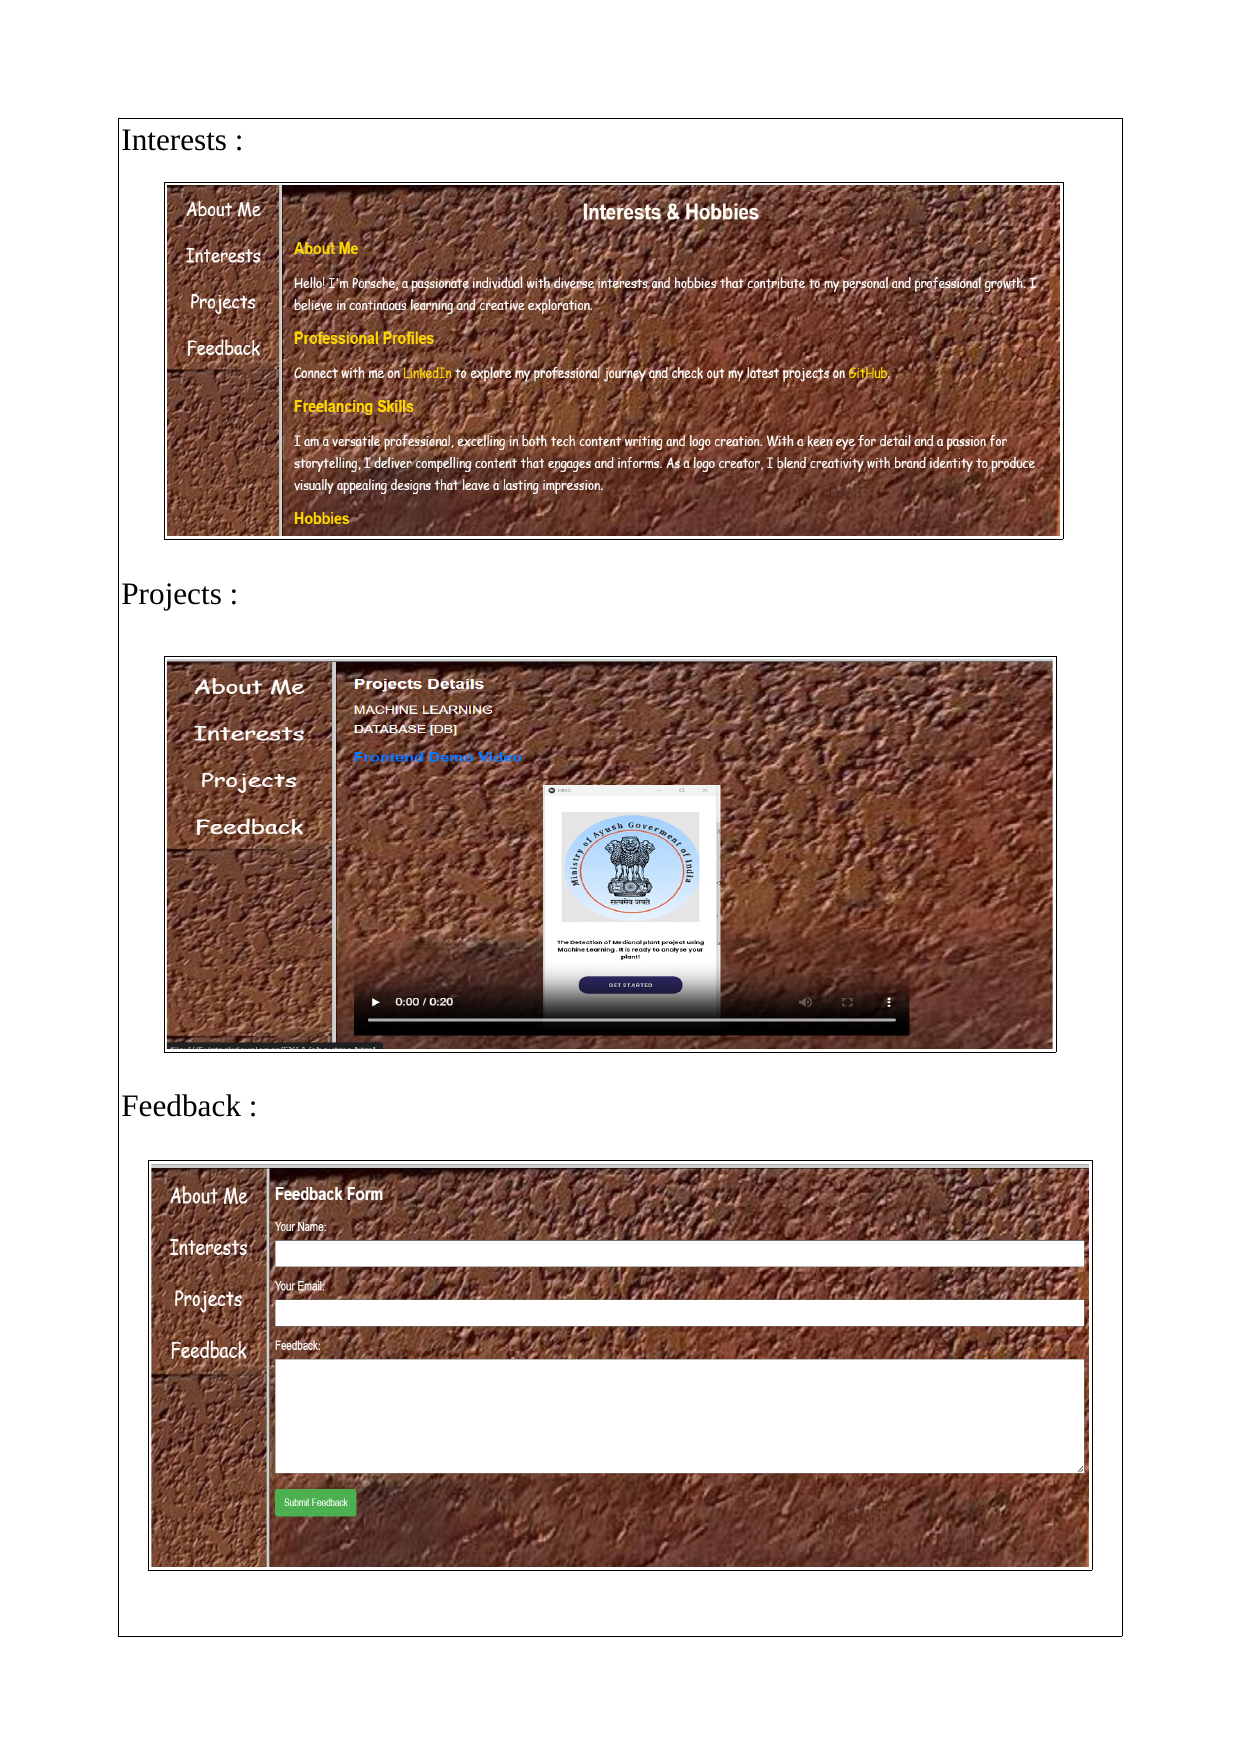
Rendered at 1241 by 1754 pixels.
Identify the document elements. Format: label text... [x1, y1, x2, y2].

text Feedback : [121, 1088, 1119, 1124]
picture [167, 185, 1061, 536]
text Projects : [121, 575, 1119, 611]
picture [151, 1162, 1089, 1567]
text Interests : [121, 121, 1119, 157]
picture [166, 659, 1053, 1049]
